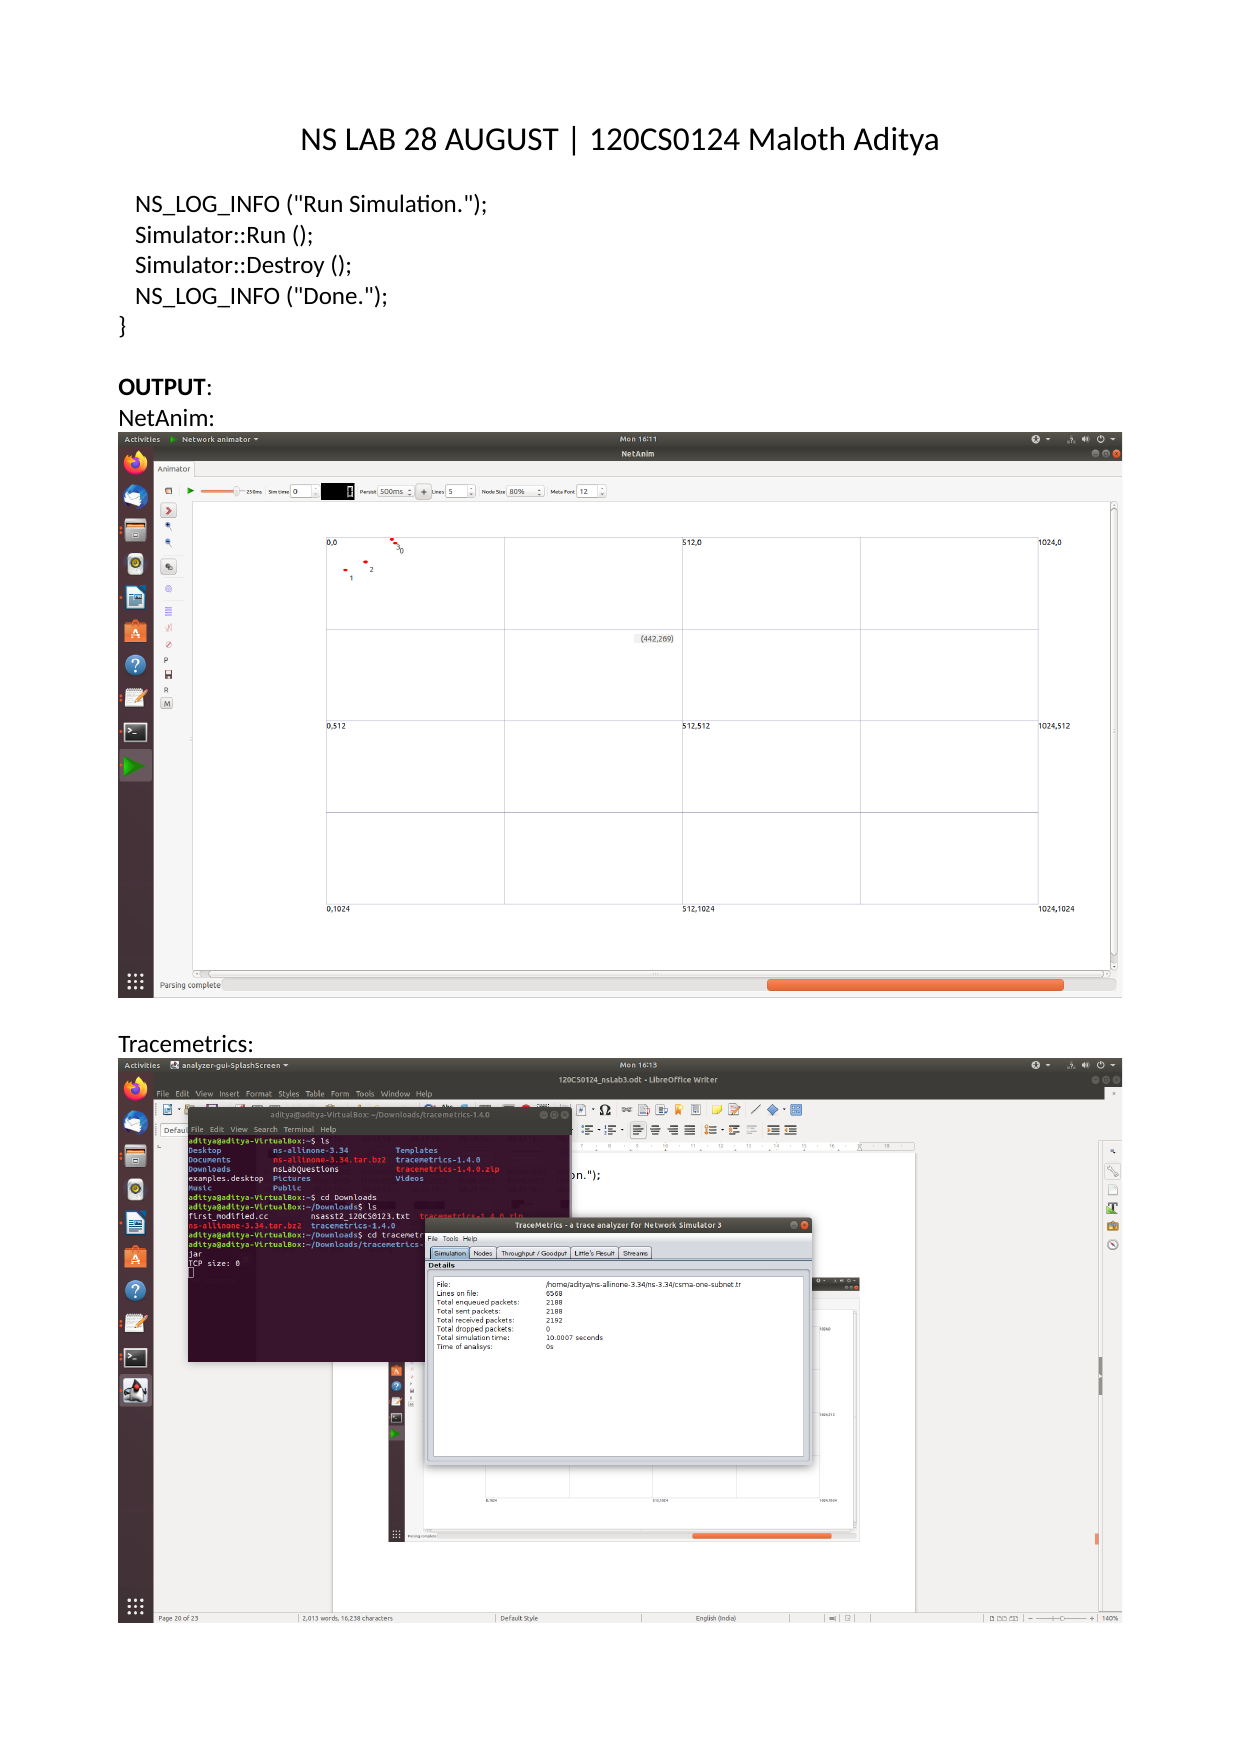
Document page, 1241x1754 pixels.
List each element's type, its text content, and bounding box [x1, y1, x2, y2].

text NetAnim: [118, 402, 1122, 432]
text NS_LOG_INFO ("Run Simulation."); [118, 188, 1122, 219]
text Tracemetrics: [118, 1028, 1122, 1058]
text } [118, 310, 1122, 341]
text Simulator::Run (); [118, 219, 1122, 249]
picture [118, 432, 1123, 998]
picture [118, 1058, 1123, 1623]
text Simulator::Destroy (); [118, 249, 1122, 280]
text OUTPUT: [118, 371, 1122, 402]
text NS_LOG_INFO ("Done."); [118, 280, 1122, 310]
